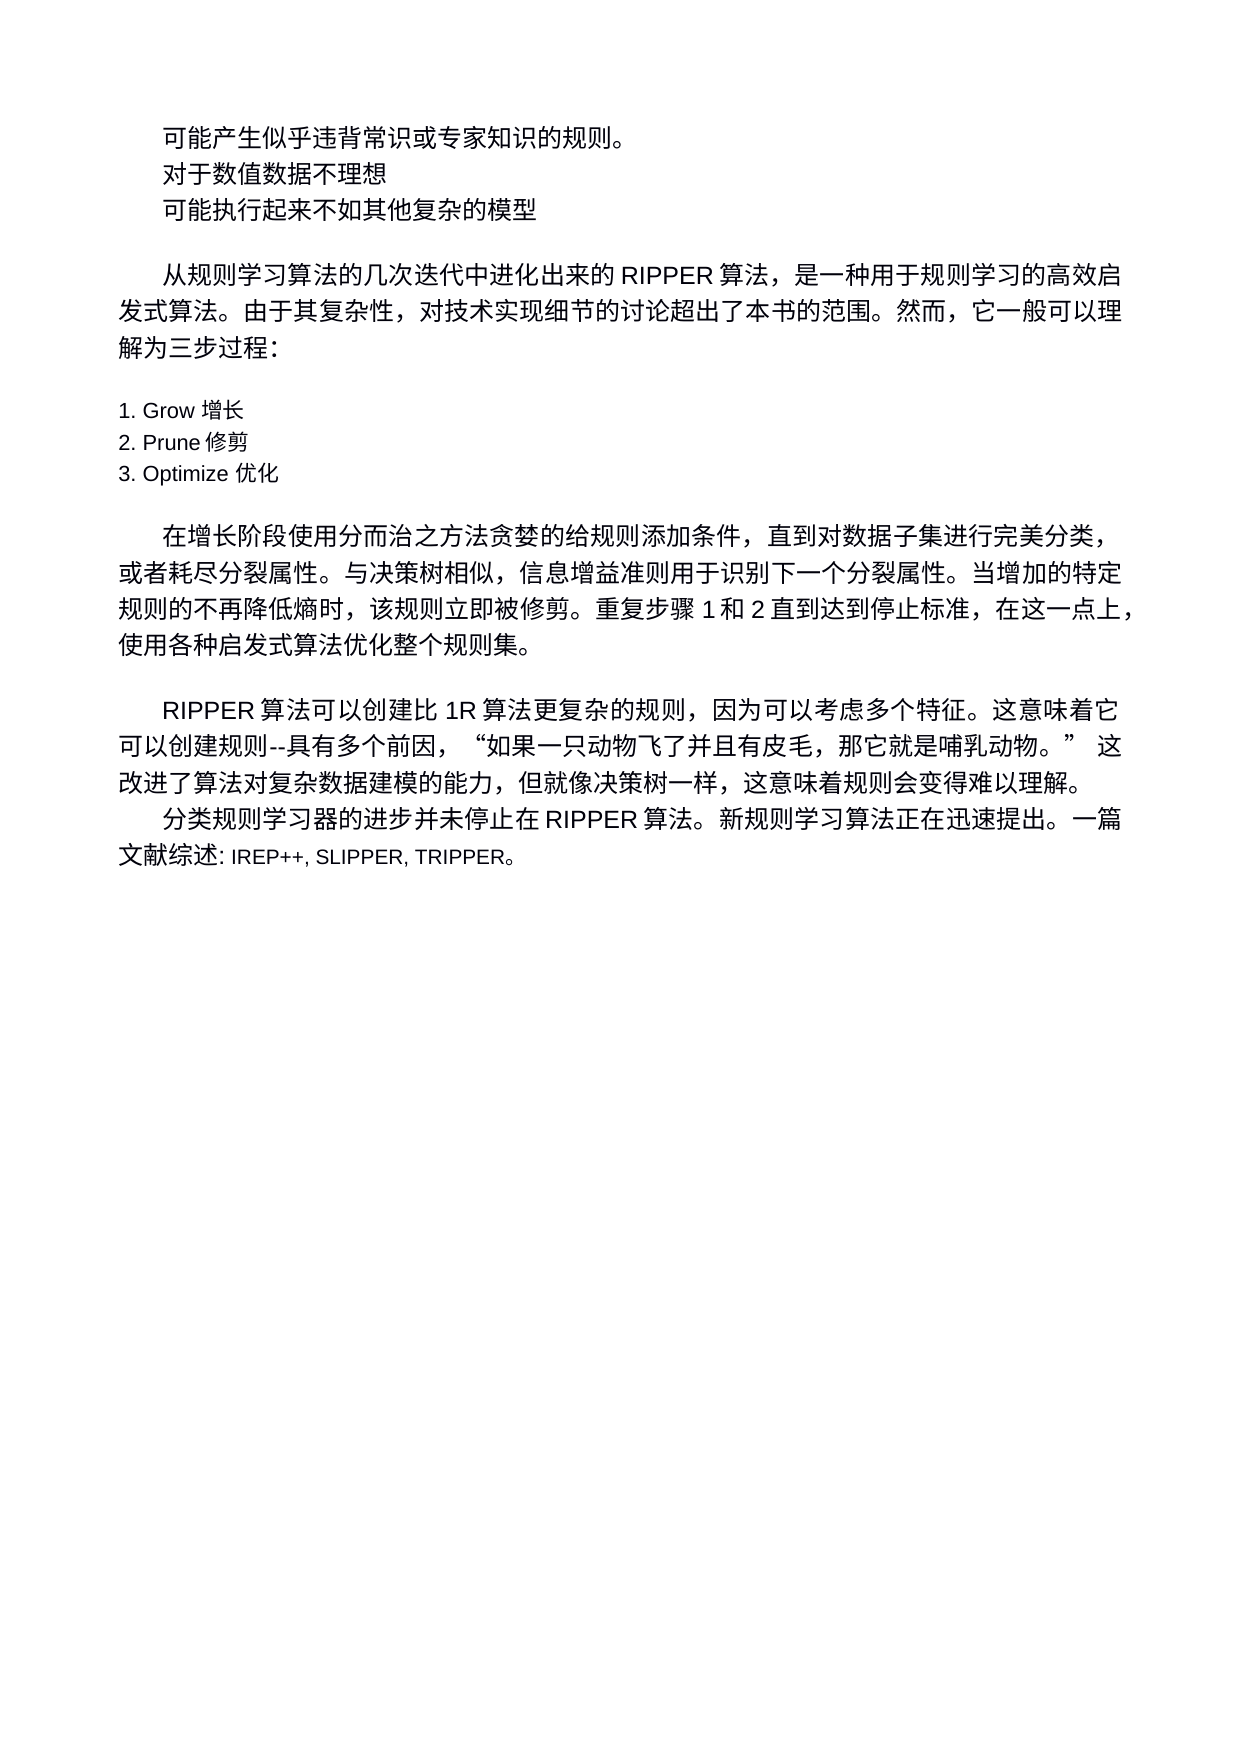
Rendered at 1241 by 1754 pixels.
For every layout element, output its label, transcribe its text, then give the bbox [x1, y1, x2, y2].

text 可能产生似乎违背常识或专家知识的规则。 [118, 118, 1122, 154]
text 3. Optimize 优化 [118, 456, 1122, 488]
text 从规则学习算法的几次迭代中进化出来的RIPPER算法，是一种用于规则学习的高效启发式算法。由于其复杂性，对技术实现细节的讨论超出了本书的范围。然而，它一般可以理解为三步过程： [118, 256, 1122, 364]
text 对于数值数据不理想 [118, 154, 1122, 191]
text RIPPER算法可以创建比1R算法更复杂的规则，因为可以考虑多个特征。这意味着它可以创建规则--具有多个前因，“如果一只动物飞了并且有皮毛，那它就是哺乳动物。” 这改进了算法对复杂数据建模的能力，但就像决策树一样，这意味着规则会变得难以理解。 [118, 691, 1122, 799]
text 1. Grow 增长 [118, 393, 1122, 425]
text 2. Prune 修剪 [118, 425, 1122, 456]
text 分类规则学习器的进步并未停止在RIPPER算法。新规则学习算法正在迅速提出。一篇文献综述: IREP++, SLIPPER, TRIPPER。 [118, 799, 1122, 872]
text 可能执行起来不如其他复杂的模型 [118, 191, 1122, 227]
text 在增长阶段使用分而治之方法贪婪的给规则添加条件，直到对数据子集进行完美分类，或者耗尽分裂属性。与决策树相似，信息增益准则用于识别下一个分裂属性。当增加的特定规则的不再降低熵时，该规则立即被修剪。重复步骤1和2直到达到停止标准，在这一点上，使用各种启发式算法优化整个规则集。 [118, 517, 1122, 662]
